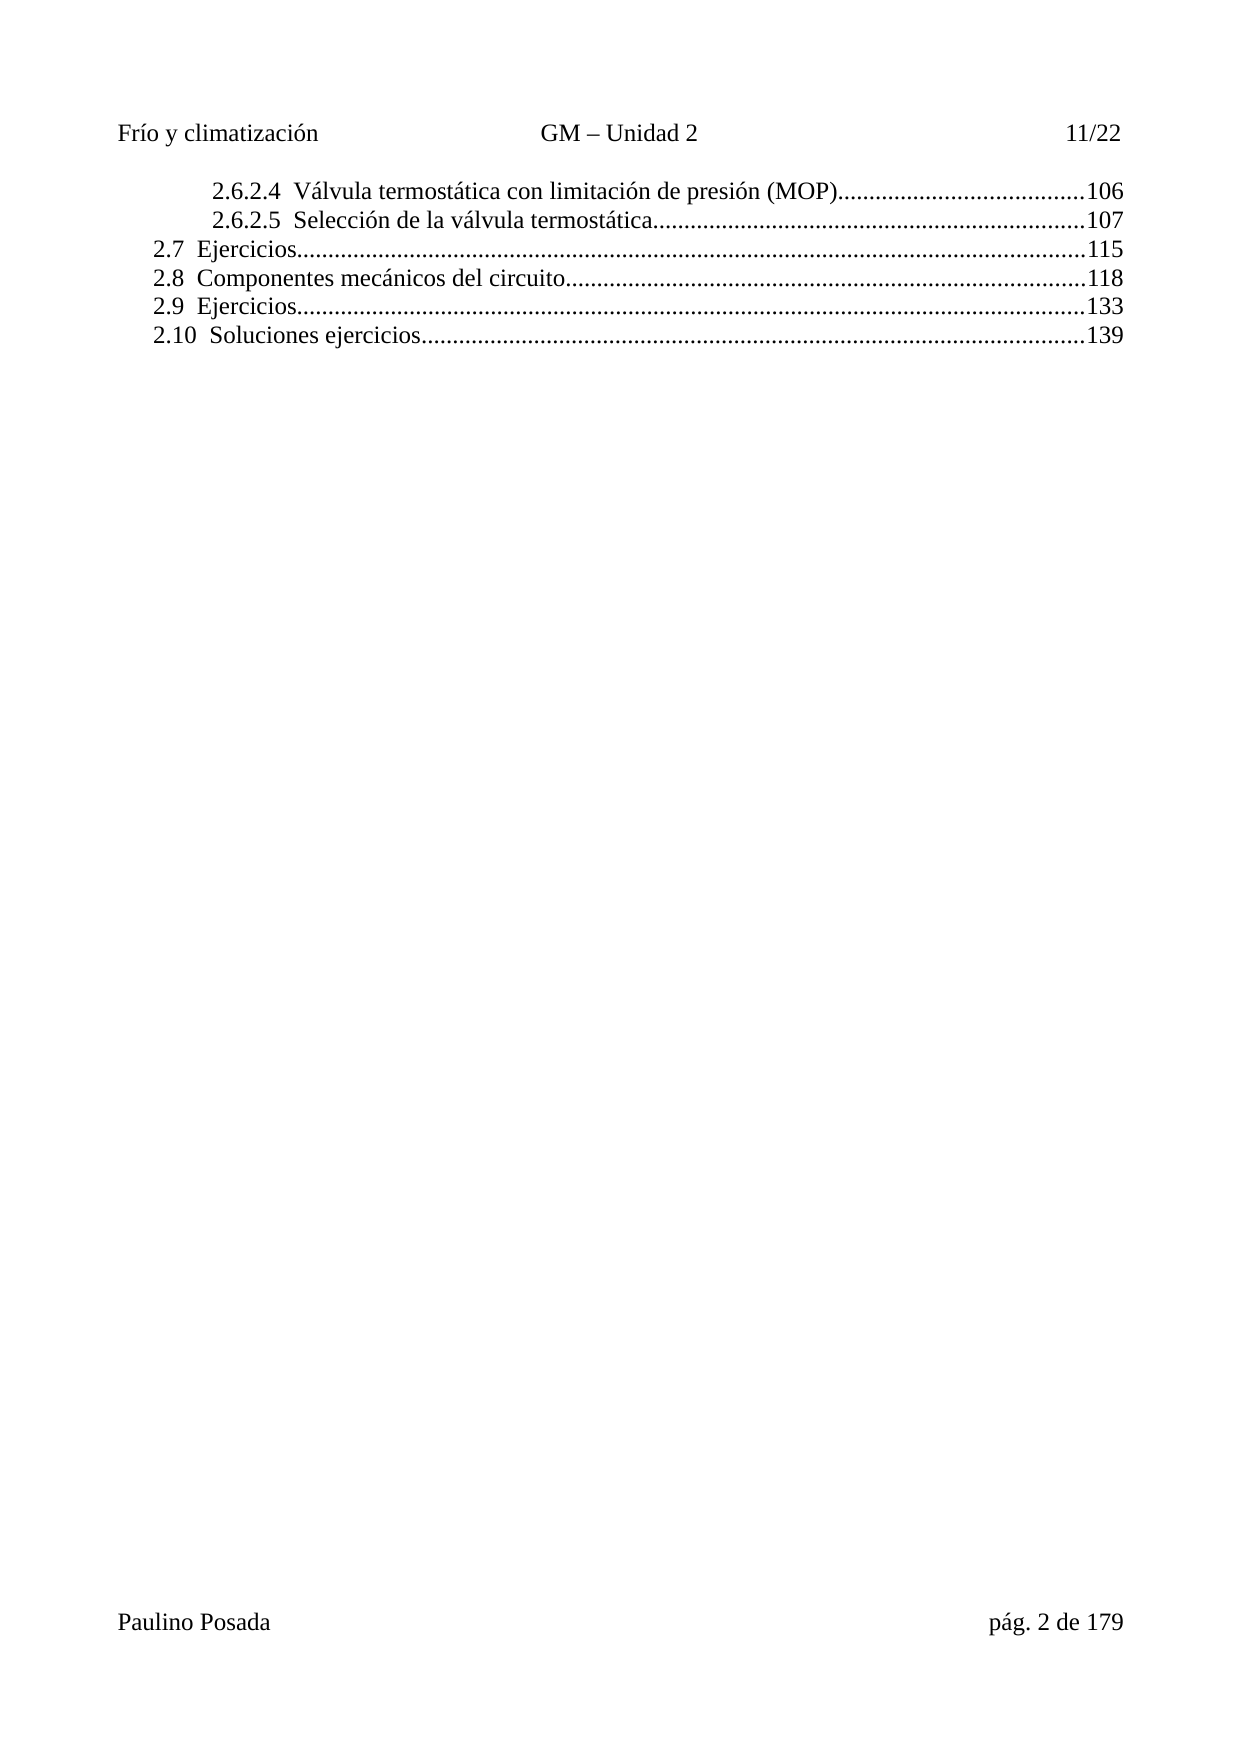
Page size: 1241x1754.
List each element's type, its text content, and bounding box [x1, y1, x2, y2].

text 2.9 Ejercicios 133 [147, 291, 1123, 320]
text 2.6.2.4 Válvula termostática con limitación de presión (MOP) 106 [206, 176, 1123, 205]
text 2.10 Soluciones ejercicios 139 [147, 320, 1123, 349]
text 2.8 Componentes mecánicos del circuito 118 [147, 263, 1123, 291]
text 2.6.2.5 Selección de la válvula termostática 107 [206, 205, 1123, 234]
text 2.7 Ejercicios 115 [147, 234, 1123, 263]
